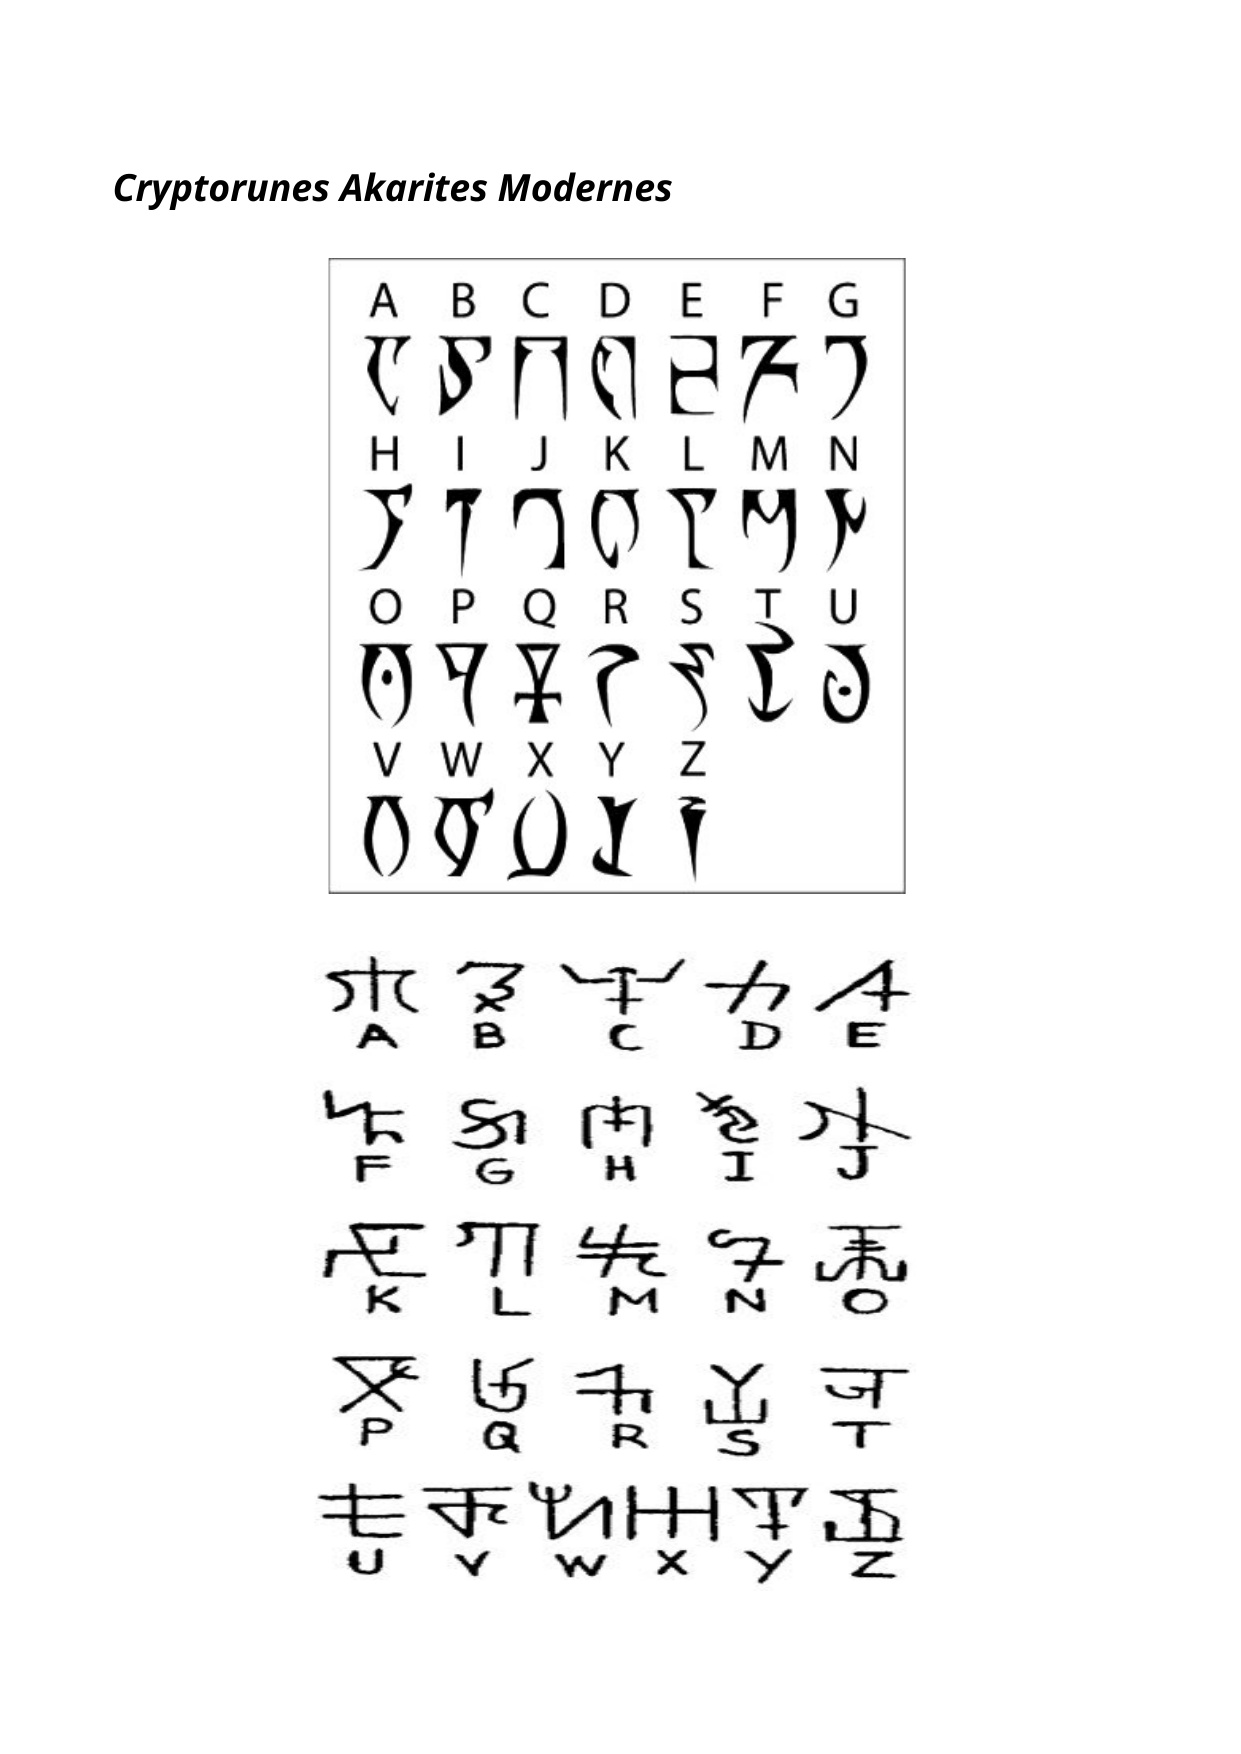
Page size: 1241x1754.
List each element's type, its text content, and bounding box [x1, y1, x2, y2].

picture [314, 951, 917, 1591]
text Cryptorunes Akarites Modernes [112, 161, 1128, 212]
picture [328, 258, 906, 894]
